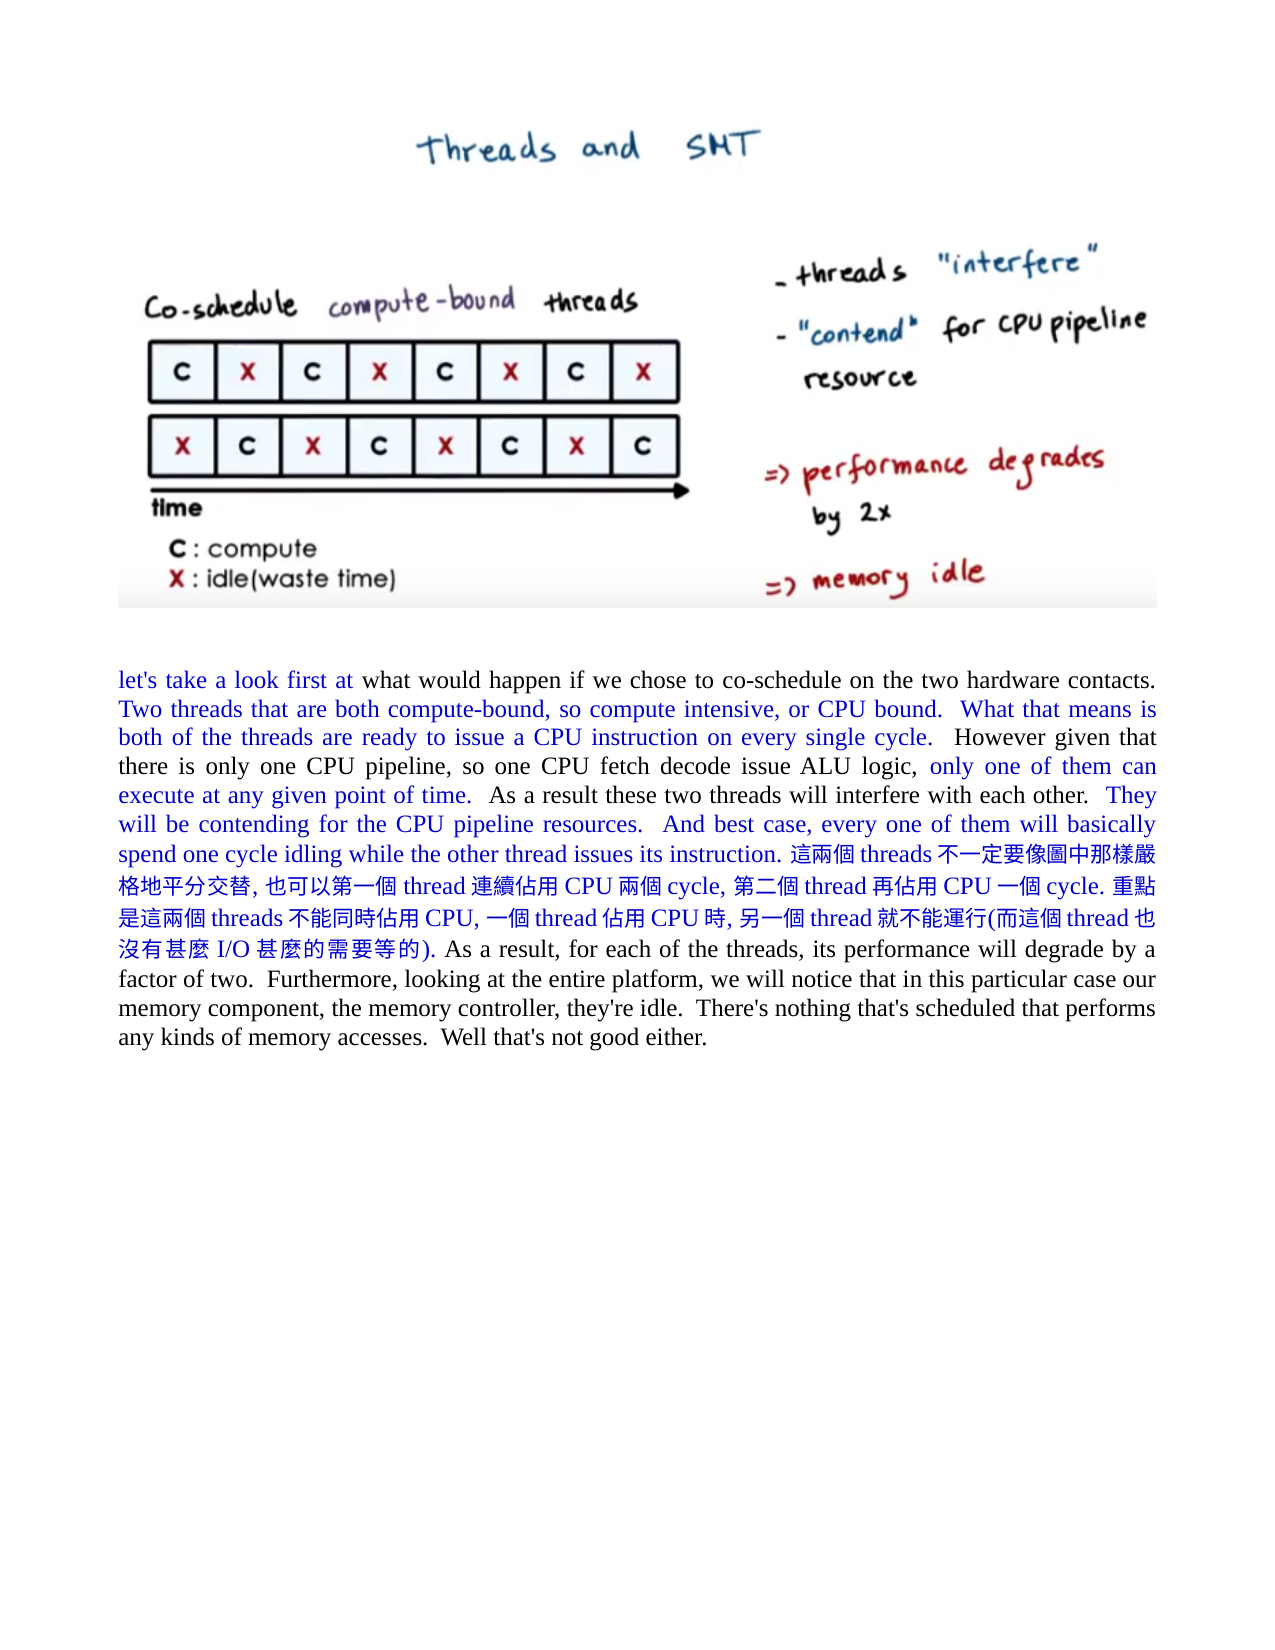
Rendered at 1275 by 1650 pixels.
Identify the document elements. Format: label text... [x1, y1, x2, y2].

picture [118, 118, 1157, 608]
text let's take a look first at what would happen if we chose to co-schedule on the two hardware contacts. Two threads that are both compute-bound, so compute intensive, or CPU bound. What that means is both of the threads are ready to issue a CPU instruction on every single cycle. However given that there is only one CPU pipeline, so one CPU fetch decode issue ALU logic, only one of them can execute at any given point of time. As a result these two threads will interfere with each other. They will be contending for the CPU pipeline resources. And best case, every one of them will basically spend one cycle idling while the other thread issues its instruction. 這兩個threads不一定要像圖中那樣嚴格地平分交替, 也可以第一個thread連續佔用CPU兩個cycle, 第二個thread再佔用CPU一個cycle. 重點是這兩個threads不能同時佔用CPU, 一個thread佔用CPU時, 另一個thread就不能運行(而這個thread也沒有甚麼I/O甚麼的需要等的). As a result, for each of the threads, its performance will degrade by a factor of two. Furthermore, looking at the entire platform, we will notice that in this particular case our memory component, the memory controller, they're idle. There's nothing that's scheduled that performs any kinds of memory accesses. Well that's not good either. [118, 665, 1157, 1050]
